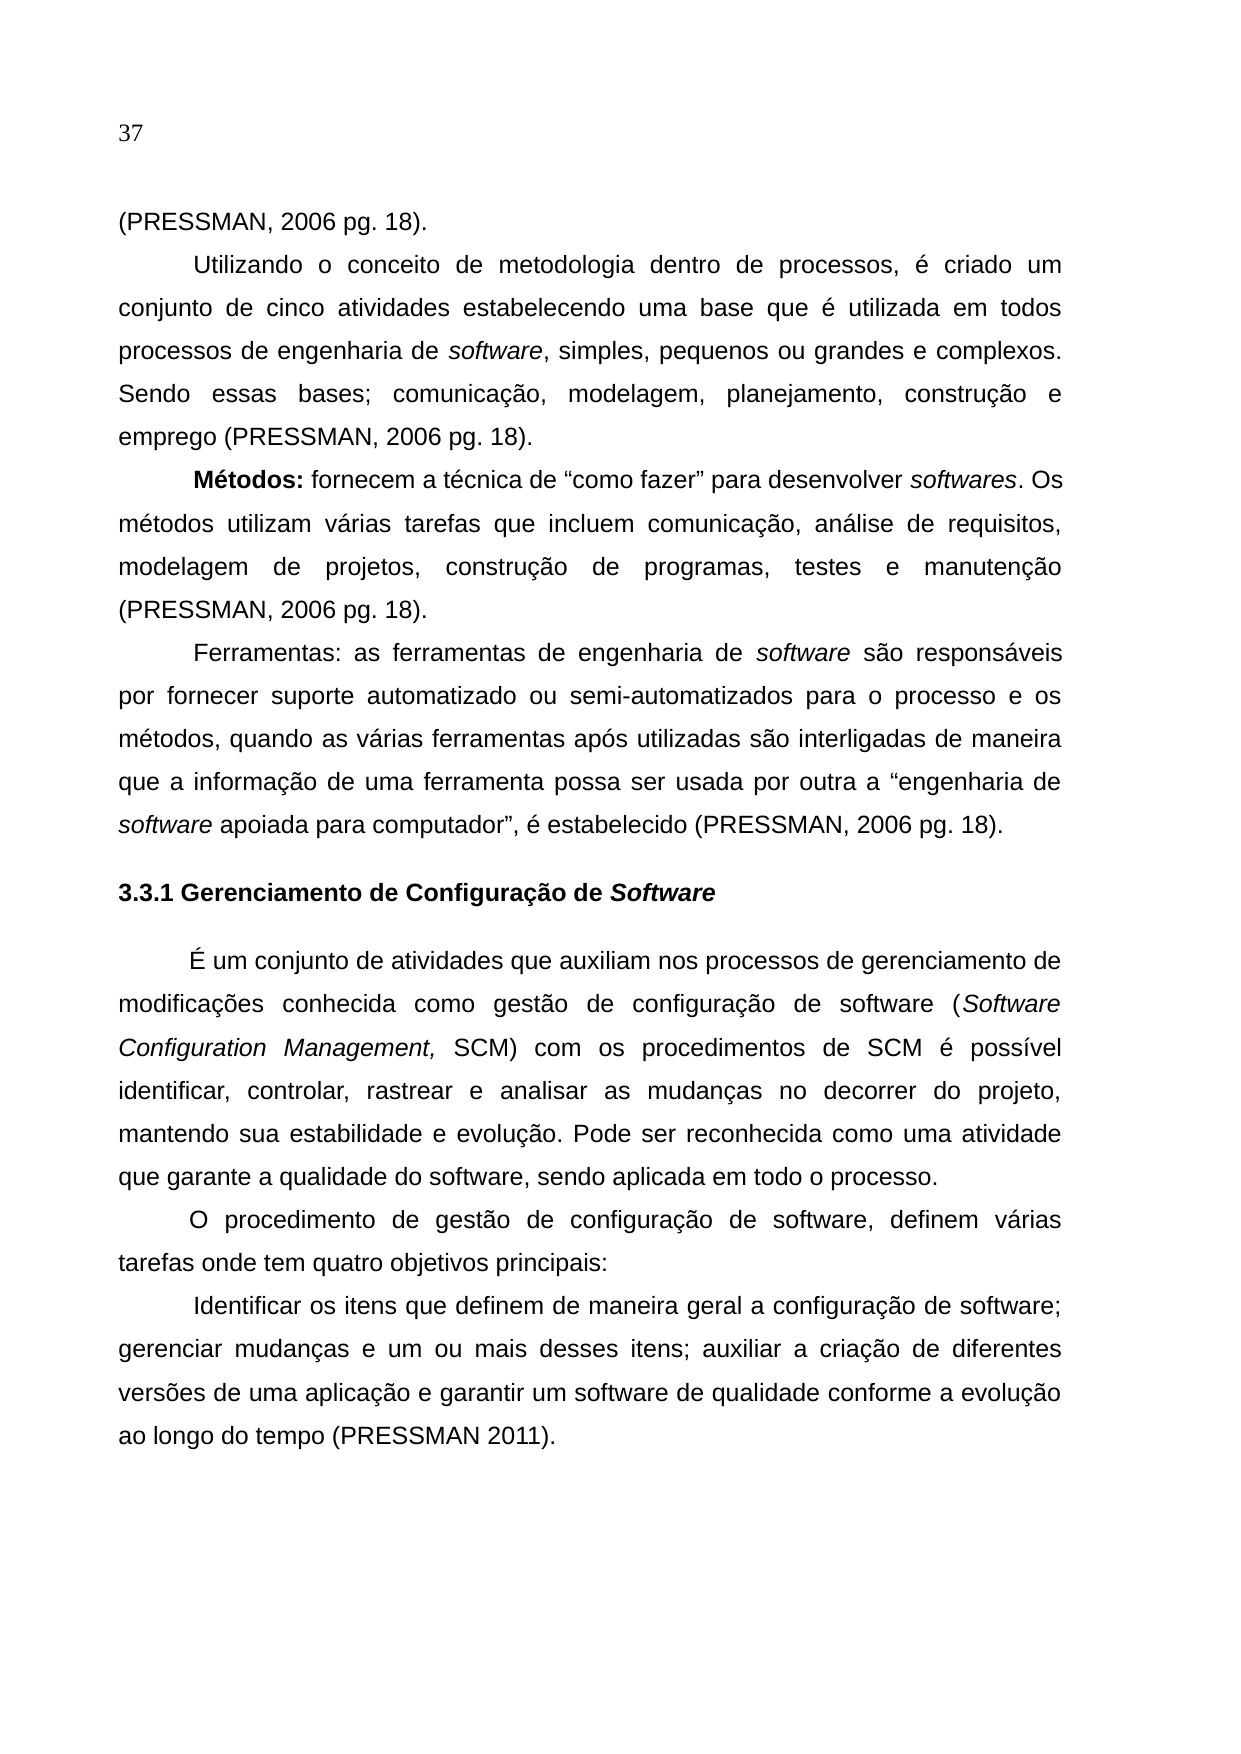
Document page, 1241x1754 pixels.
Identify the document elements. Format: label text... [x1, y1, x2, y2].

text É um conjunto de atividades que auxiliam nos processos de gerenciamento de modificações conhecida como gestão de configuração de software (Software Configuration Management, SCM) com os procedimentos de SCM é possível identificar, controlar, rastrear e analisar as mudanças no decorrer do projeto, mantendo sua estabilidade e evolução. Pode ser reconhecida como uma atividade que garante a qualidade do software, sendo aplicada em todo o processo. [118, 946, 1063, 1191]
subtitle 3.3.1 Gerenciamento de Configuração de Software [118, 878, 1063, 907]
text Ferramentas: as ferramentas de engenharia de software são responsáveis por fornecer suporte automatizado ou semi-automatizados para o processo e os métodos, quando as várias ferramentas após utilizadas são interligadas de maneira que a informação de uma ferramenta possa ser usada por outra a “engenharia de software apoiada para computador”, é estabelecido (PRESSMAN, 2006 pg. 18). [118, 638, 1063, 839]
text Identificar os itens que definem de maneira geral a configuração de software; gerenciar mudanças e um ou mais desses itens; auxiliar a criação de diferentes versões de uma aplicação e garantir um software de qualidade conforme a evolução ao longo do tempo (PRESSMAN 2011). [118, 1291, 1063, 1449]
text O procedimento de gestão de configuração de software, definem várias tarefas onde tem quatro objetivos principais: [118, 1205, 1063, 1277]
text (PRESSMAN, 2006 pg. 18). [118, 207, 1063, 235]
text Métodos: fornecem a técnica de “como fazer” para desenvolver softwares. Os métodos utilizam várias tarefas que incluem comunicação, análise de requisitos, modelagem de projetos, construção de programas, testes e manutenção (PRESSMAN, 2006 pg. 18). [118, 465, 1063, 623]
text Utilizando o conceito de metodologia dentro de processos, é criado um conjunto de cinco atividades estabelecendo uma base que é utilizada em todos processos de engenharia de software, simples, pequenos ou grandes e complexos. Sendo essas bases; comunicação, modelagem, planejamento, construção e emprego (PRESSMAN, 2006 pg. 18). [118, 250, 1063, 451]
